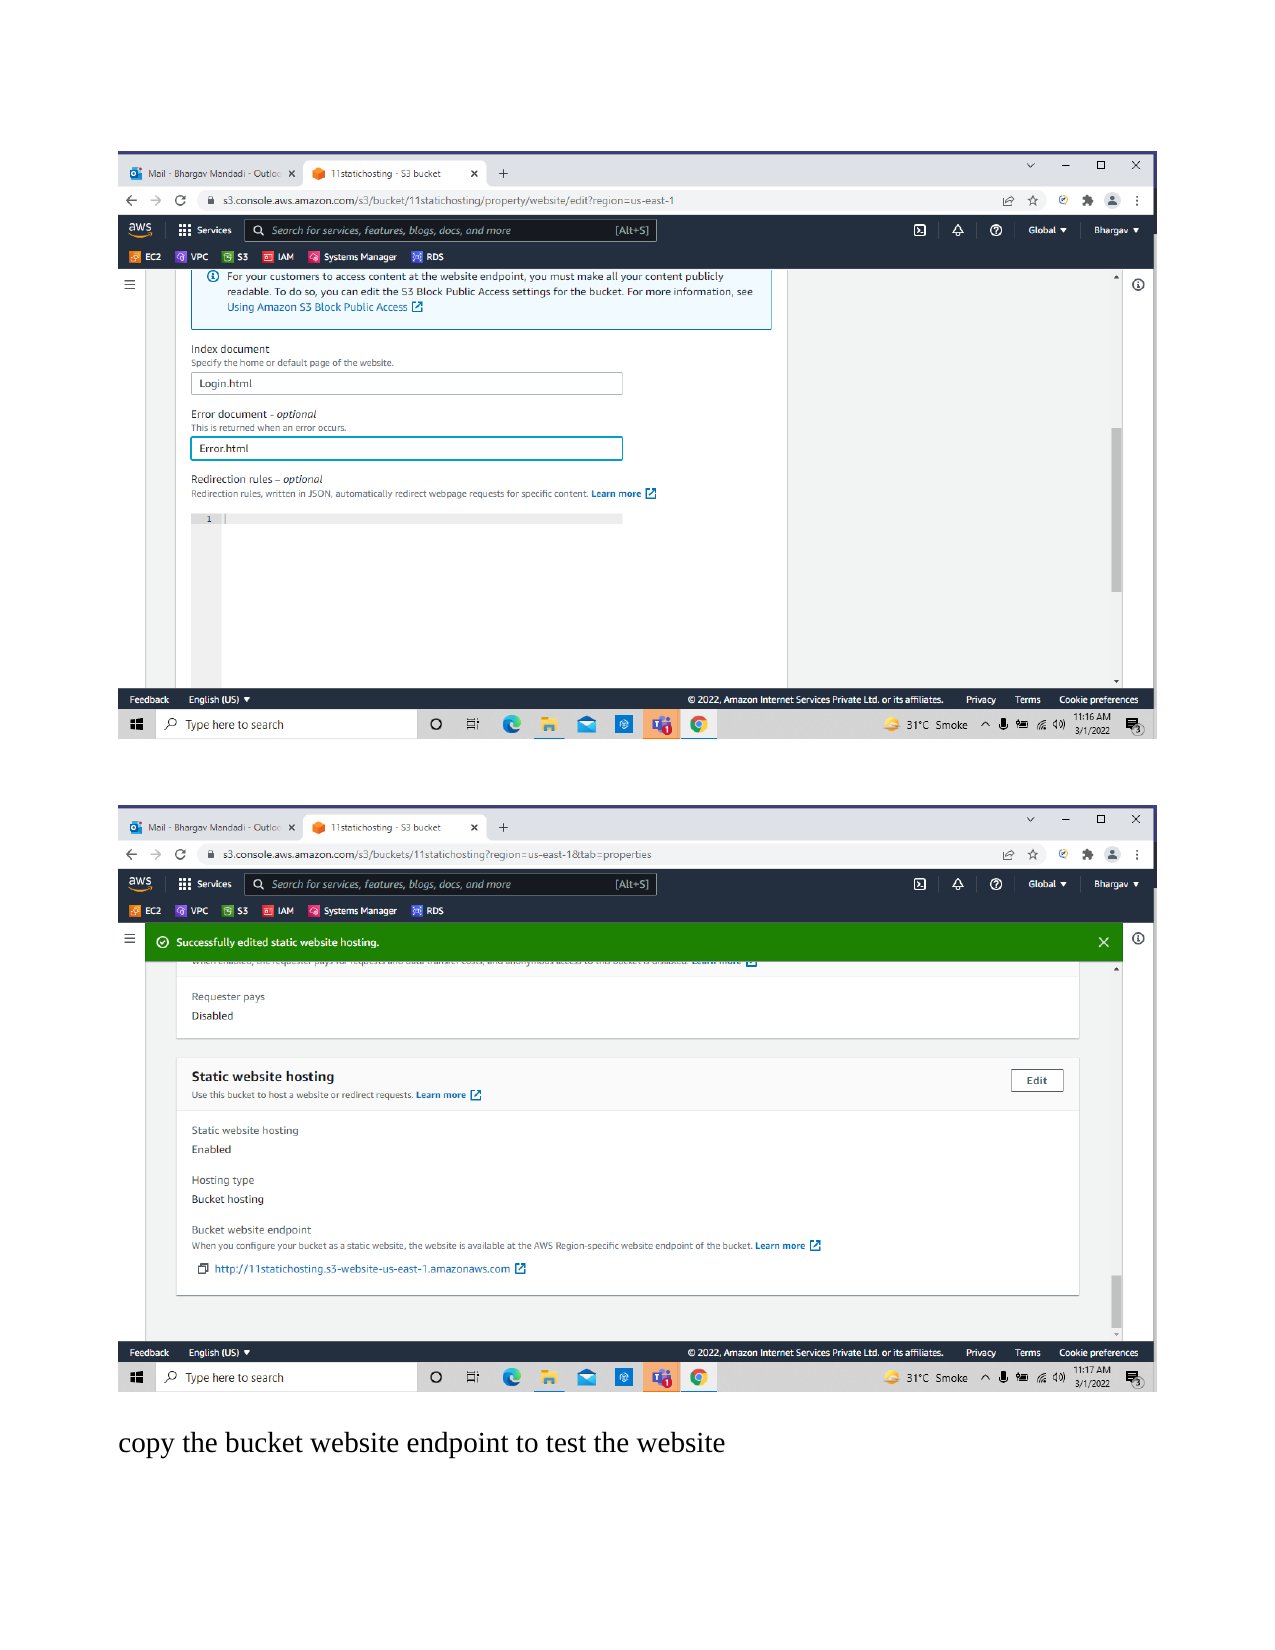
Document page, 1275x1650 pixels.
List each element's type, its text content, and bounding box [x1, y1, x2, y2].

picture [118, 151, 1157, 739]
text copy the bucket website endpoint to test the website [118, 1425, 1157, 1459]
picture [118, 805, 1157, 1392]
